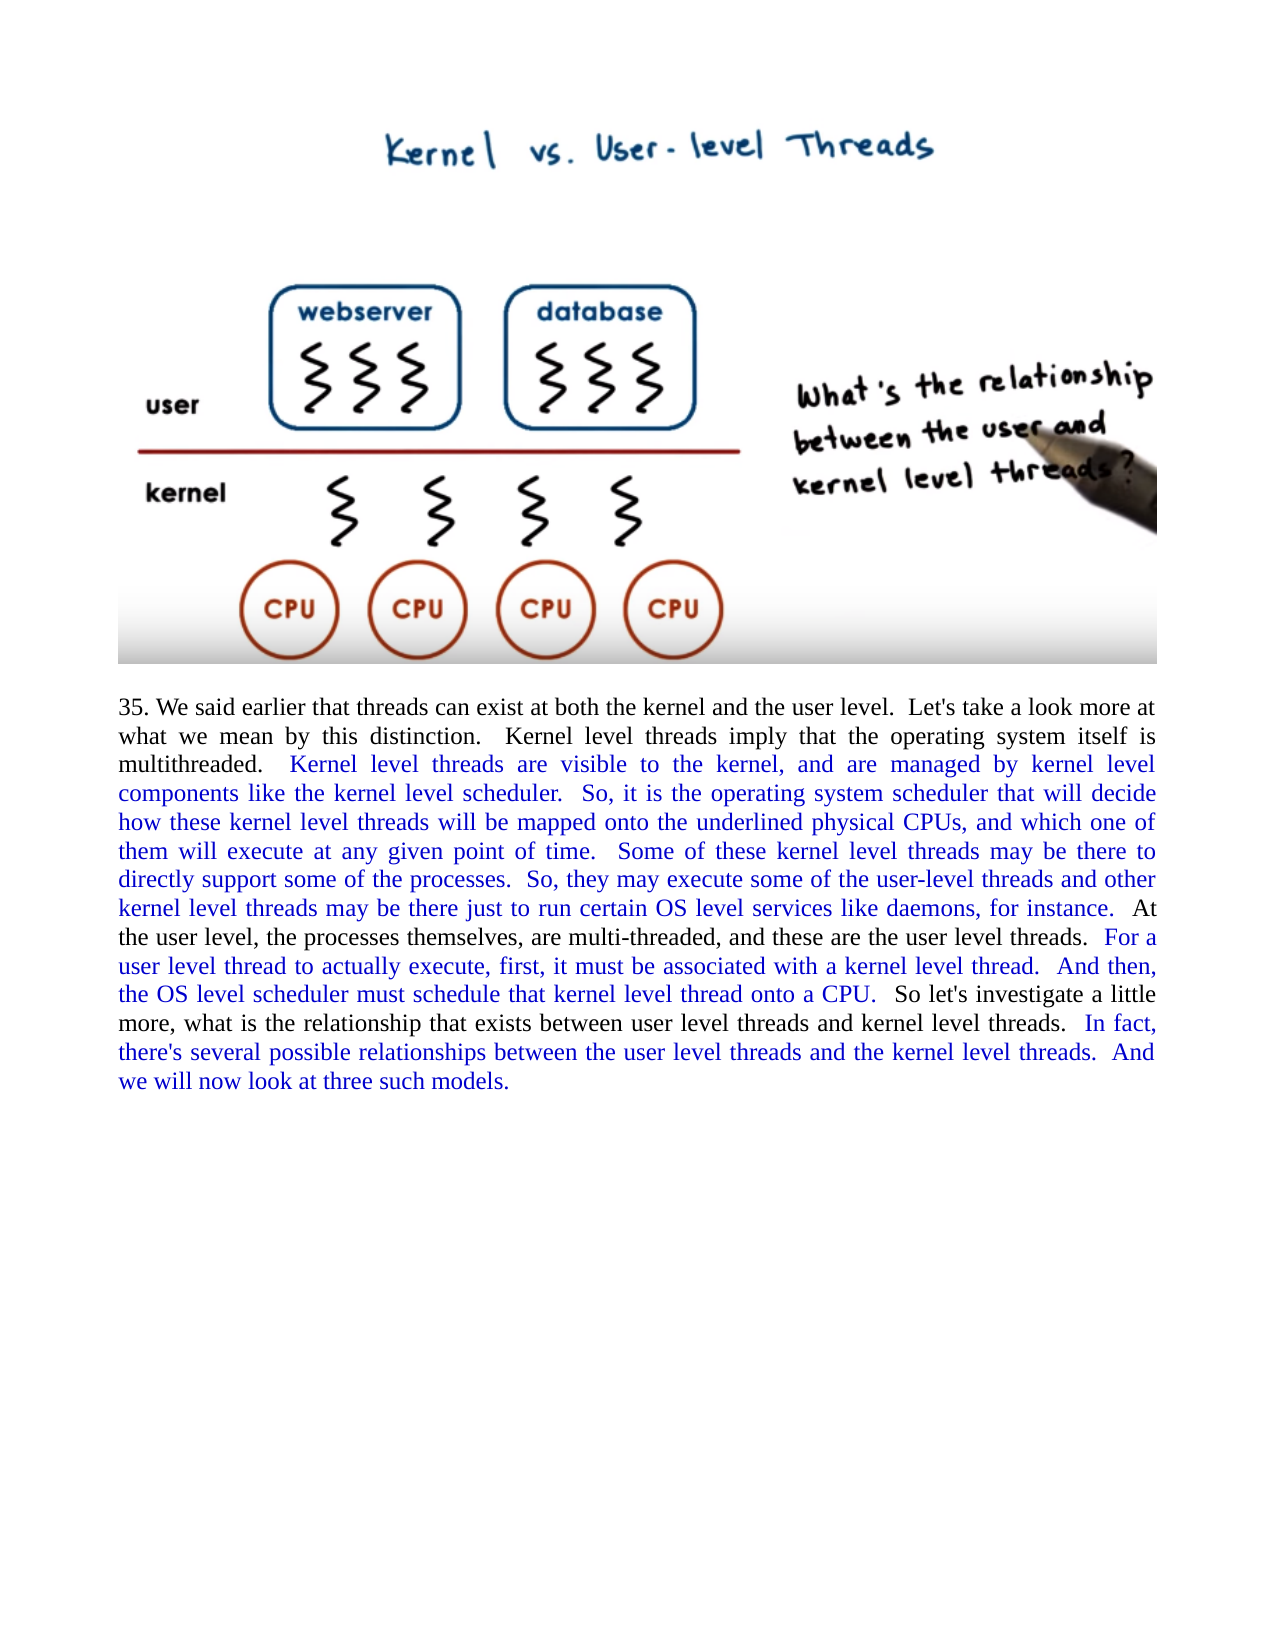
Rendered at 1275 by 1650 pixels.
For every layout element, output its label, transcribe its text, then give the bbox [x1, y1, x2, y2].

picture [118, 118, 1157, 664]
text 35. We said earlier that threads can exist at both the kernel and the user level. Let's take a look more at what we mean by this distinction. Kernel level threads imply that the operating system itself is multithreaded. Kernel level threads are visible to the kernel, and are managed by kernel level components like the kernel level scheduler. So, it is the operating system scheduler that will decide how these kernel level threads will be mapped onto the underlined physical CPUs, and which one of them will execute at any given point of time. Some of these kernel level threads may be there to directly support some of the processes. So, they may execute some of the user-level threads and other kernel level threads may be there just to run certain OS level services like daemons, for instance. At the user level, the processes themselves, are multi-threaded, and these are the user level threads. For a user level thread to actually execute, first, it must be associated with a kernel level thread. And then, the OS level scheduler must schedule that kernel level thread onto a CPU. So let's investigate a little more, what is the relationship that exists between user level threads and kernel level threads. In fact, there's several possible relationships between the user level threads and the kernel level threads. And we will now look at three such models. [118, 692, 1157, 1094]
